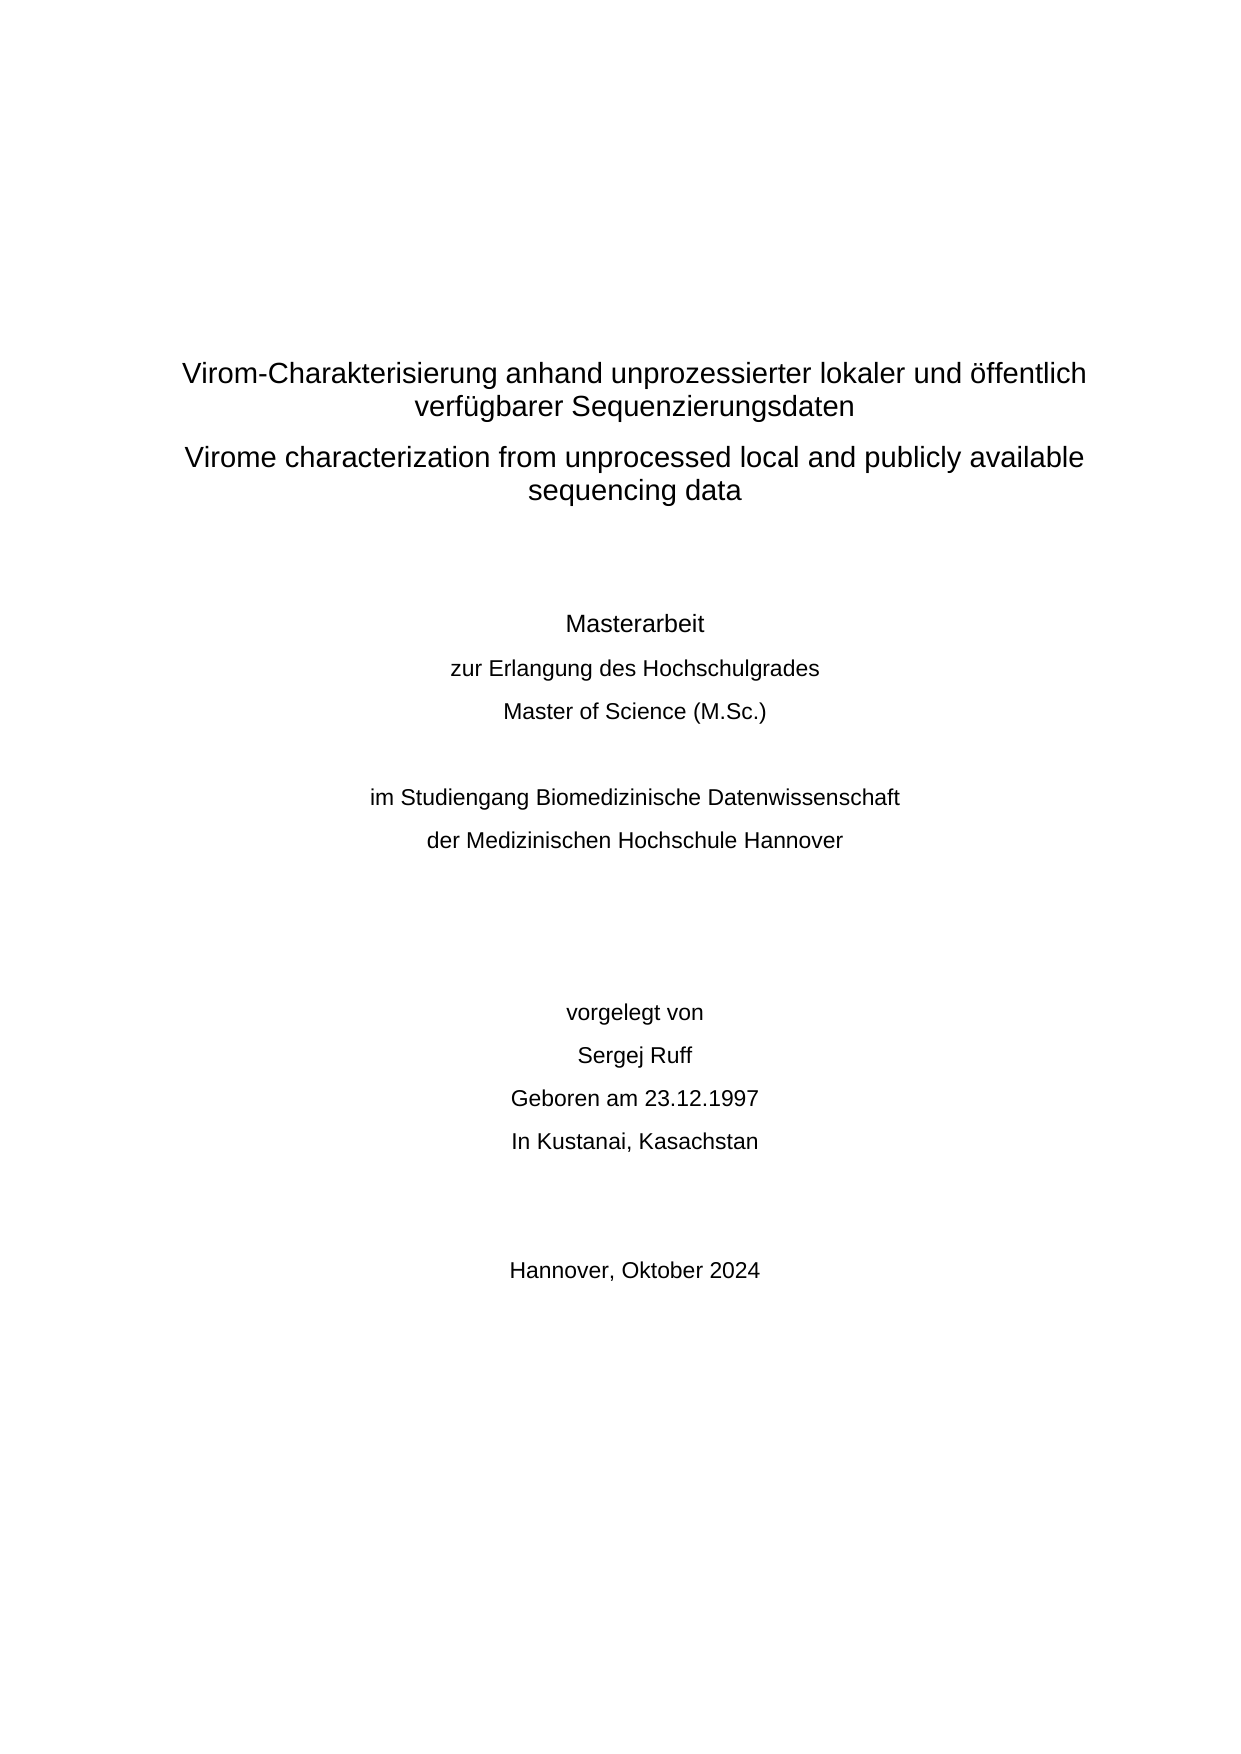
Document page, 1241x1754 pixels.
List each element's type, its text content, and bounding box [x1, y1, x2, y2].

text vorgelegt von [177, 999, 1092, 1025]
text In Kustanai, Kasachstan [177, 1128, 1092, 1154]
text Master of Science (M.Sc.) [177, 698, 1092, 724]
text Virom-Charakterisierung anhand unprozessierter lokaler und öffentlich verfügbarer Sequenzierungsdaten [177, 356, 1092, 423]
text Geboren am 23.12.1997 [177, 1085, 1092, 1111]
text Virome characterization from unprocessed local and publicly available sequencing data [177, 439, 1092, 507]
text Masterarbeit [177, 609, 1092, 638]
text Sergej Ruff [177, 1042, 1092, 1068]
text Hannover, Oktober 2024 [177, 1257, 1092, 1283]
text der Medizinischen Hochschule Hannover [177, 827, 1092, 853]
text im Studiengang Biomedizinische Datenwissenschaft [177, 784, 1092, 810]
text zur Erlangung des Hochschulgrades [177, 655, 1092, 681]
